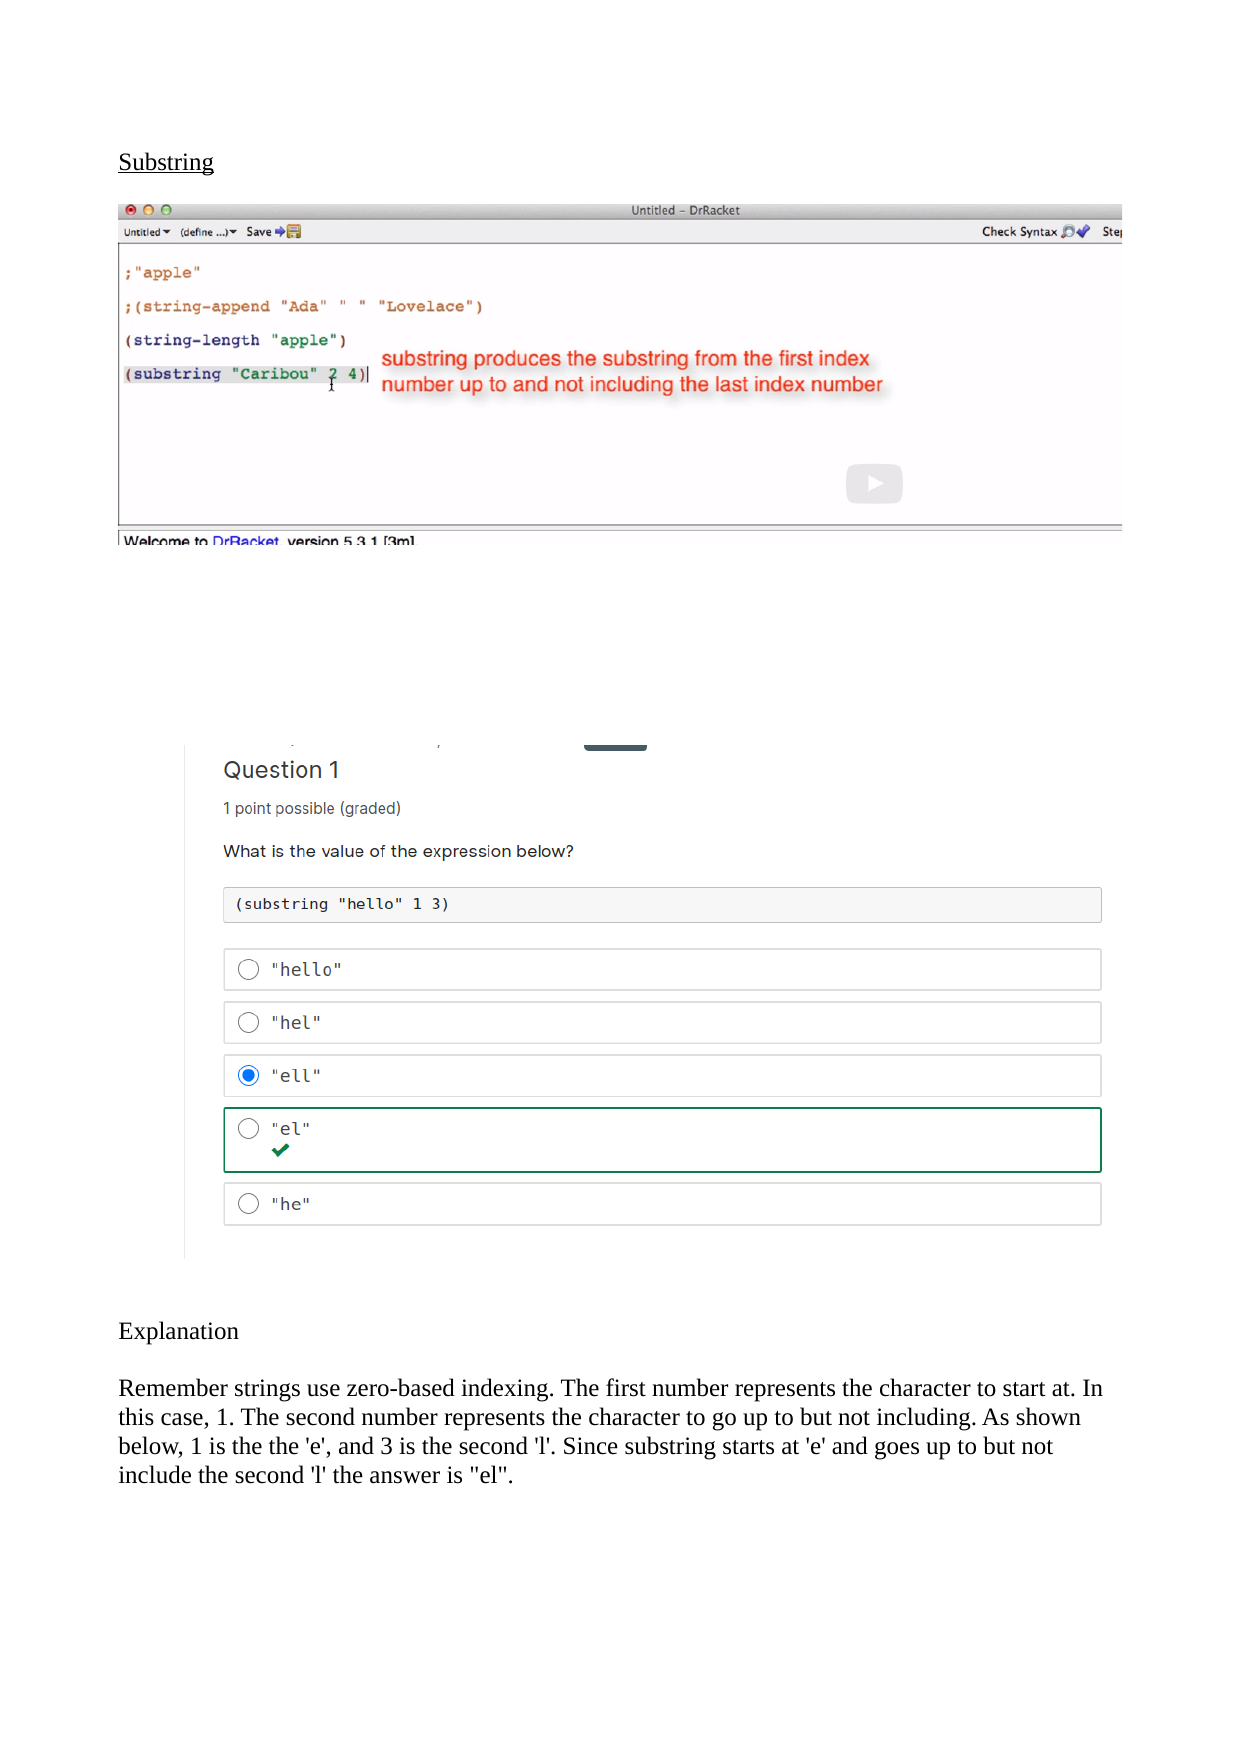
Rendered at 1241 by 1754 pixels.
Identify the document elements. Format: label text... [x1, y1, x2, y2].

picture [118, 204, 1123, 545]
text Substring [118, 147, 1122, 176]
picture [118, 745, 1123, 1259]
text Explanation [118, 1316, 1122, 1345]
text Remember strings use zero-based indexing. The first number represents the character to start at. In this case, 1. The second number represents the character to go up to but not including. As shown below, 1 is the the 'e', and 3 is the second 'l'. Since substring starts at 'e' and goes up to but not include the second 'l' the answer is "el". [118, 1373, 1122, 1488]
